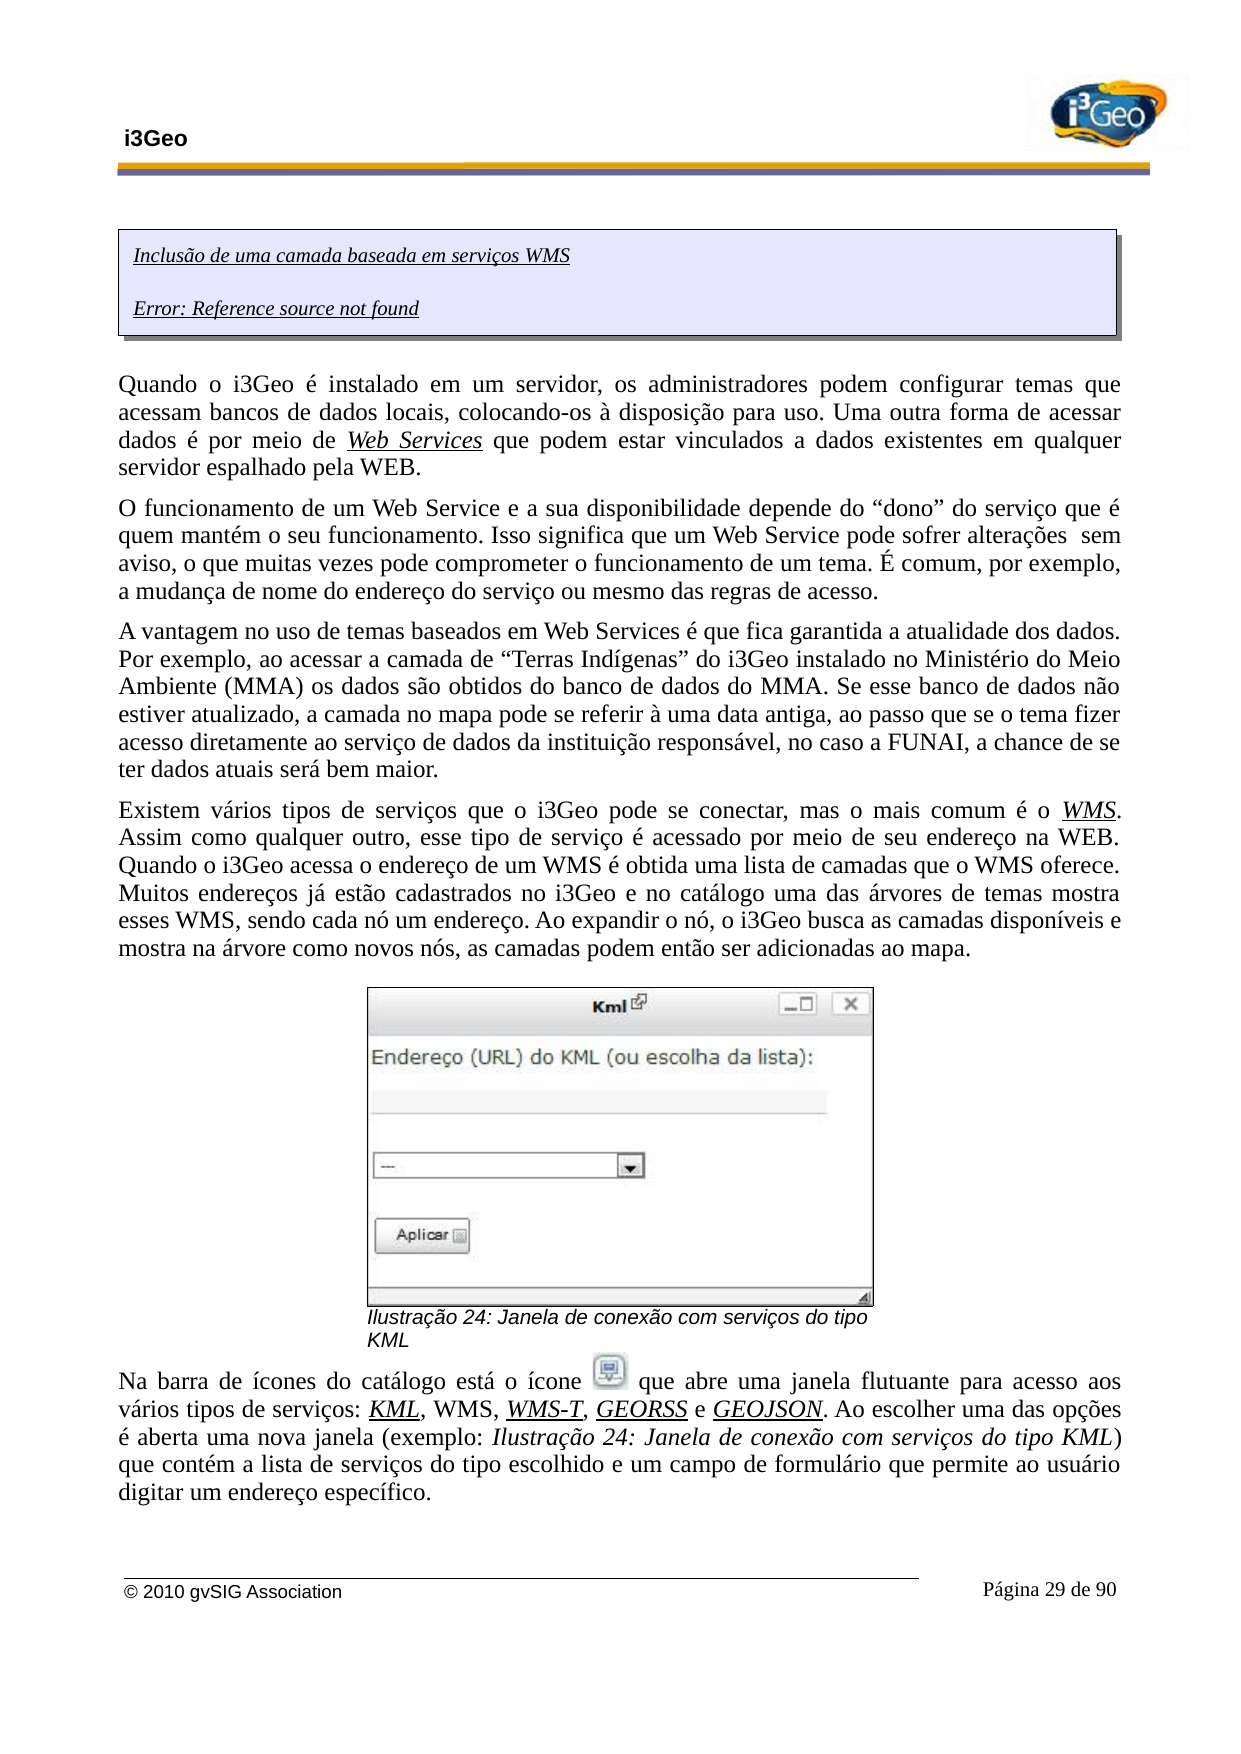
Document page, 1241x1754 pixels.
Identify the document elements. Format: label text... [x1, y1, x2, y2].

text Erro: Origem da referência não encontrada [119, 282, 1116, 335]
text Inclusão de uma camada baseada em serviços WMS [119, 230, 1116, 267]
text O funcionamento de um Web Service e a sua disponibilidade depende do “dono” do serviço que é quem mantém o seu funcionamento. Isso significa que um Web Service pode sofrer alterações sem aviso, o que muitas vezes pode comprometer o funcionamento de um tema. É comum, por exemplo, a mudança de nome do endereço do serviço ou mesmo das regras de acesso. [118, 494, 1122, 604]
picture [368, 988, 873, 1306]
text Na barra de ícones do catálogo está o ícone que abre uma janela flutuante para acesso aos vários tipos de serviços: KML, WMS, WMS-T, GEORSS e GEOJSON. Ao escolher uma das opções é aberta uma nova janela (exemplo: Ilustração 24: Janela de conexão com serviços do tipo KML) que contém a lista de serviços do tipo escolhido e um campo de formulário que permite ao usuário digitar um endereço específico. [118, 974, 1122, 1506]
text A vantagem no uso de temas baseados em Web Services é que fica garantida a atualidade dos dados. Por exemplo, ao acessar a camada de “Terras Indígenas” do i3Geo instalado no Ministério do Meio Ambiente (MMA) os dados são obtidos do banco de dados do MMA. Se esse banco de dados não estiver atualizado, a camada no mapa pode se referir à uma data antiga, ao passo que se o tema fizer acesso diretamente ao serviço de dados da instituição responsável, no caso a FUNAI, a chance de se ter dados atuais será bem maior. [118, 617, 1122, 783]
picture [592, 1352, 629, 1390]
picture [1025, 74, 1191, 151]
text Quando o i3Geo é instalado em um servidor, os administradores podem configurar temas que acessam bancos de dados locais, colocando-os à disposição para uso. Uma outra forma de acessar dados é por meio de Web Services que podem estar vinculados a dados existentes em qualquer servidor espalhado pela WEB. [118, 370, 1122, 481]
text Ilustração 24: Janela de conexão com serviços do tipo KML [367, 1307, 873, 1352]
text Existem vários tipos de serviços que o i3Geo pode se conectar, mas o mais comum é o WMS. Assim como qualquer outro, esse tipo de serviço é acessado por meio de seu endereço na WEB. Quando o i3Geo acessa o endereço de um WMS é obtida uma lista de camadas que o WMS oferece. Muitos endereços já estão cadastrados no i3Geo e no catálogo uma das árvores de temas mostra esses WMS, sendo cada nó um endereço. Ao expandir o nó, o i3Geo busca as camadas disponíveis e mostra na árvore como novos nós, as camadas podem então ser adicionadas ao mapa. [118, 796, 1122, 962]
